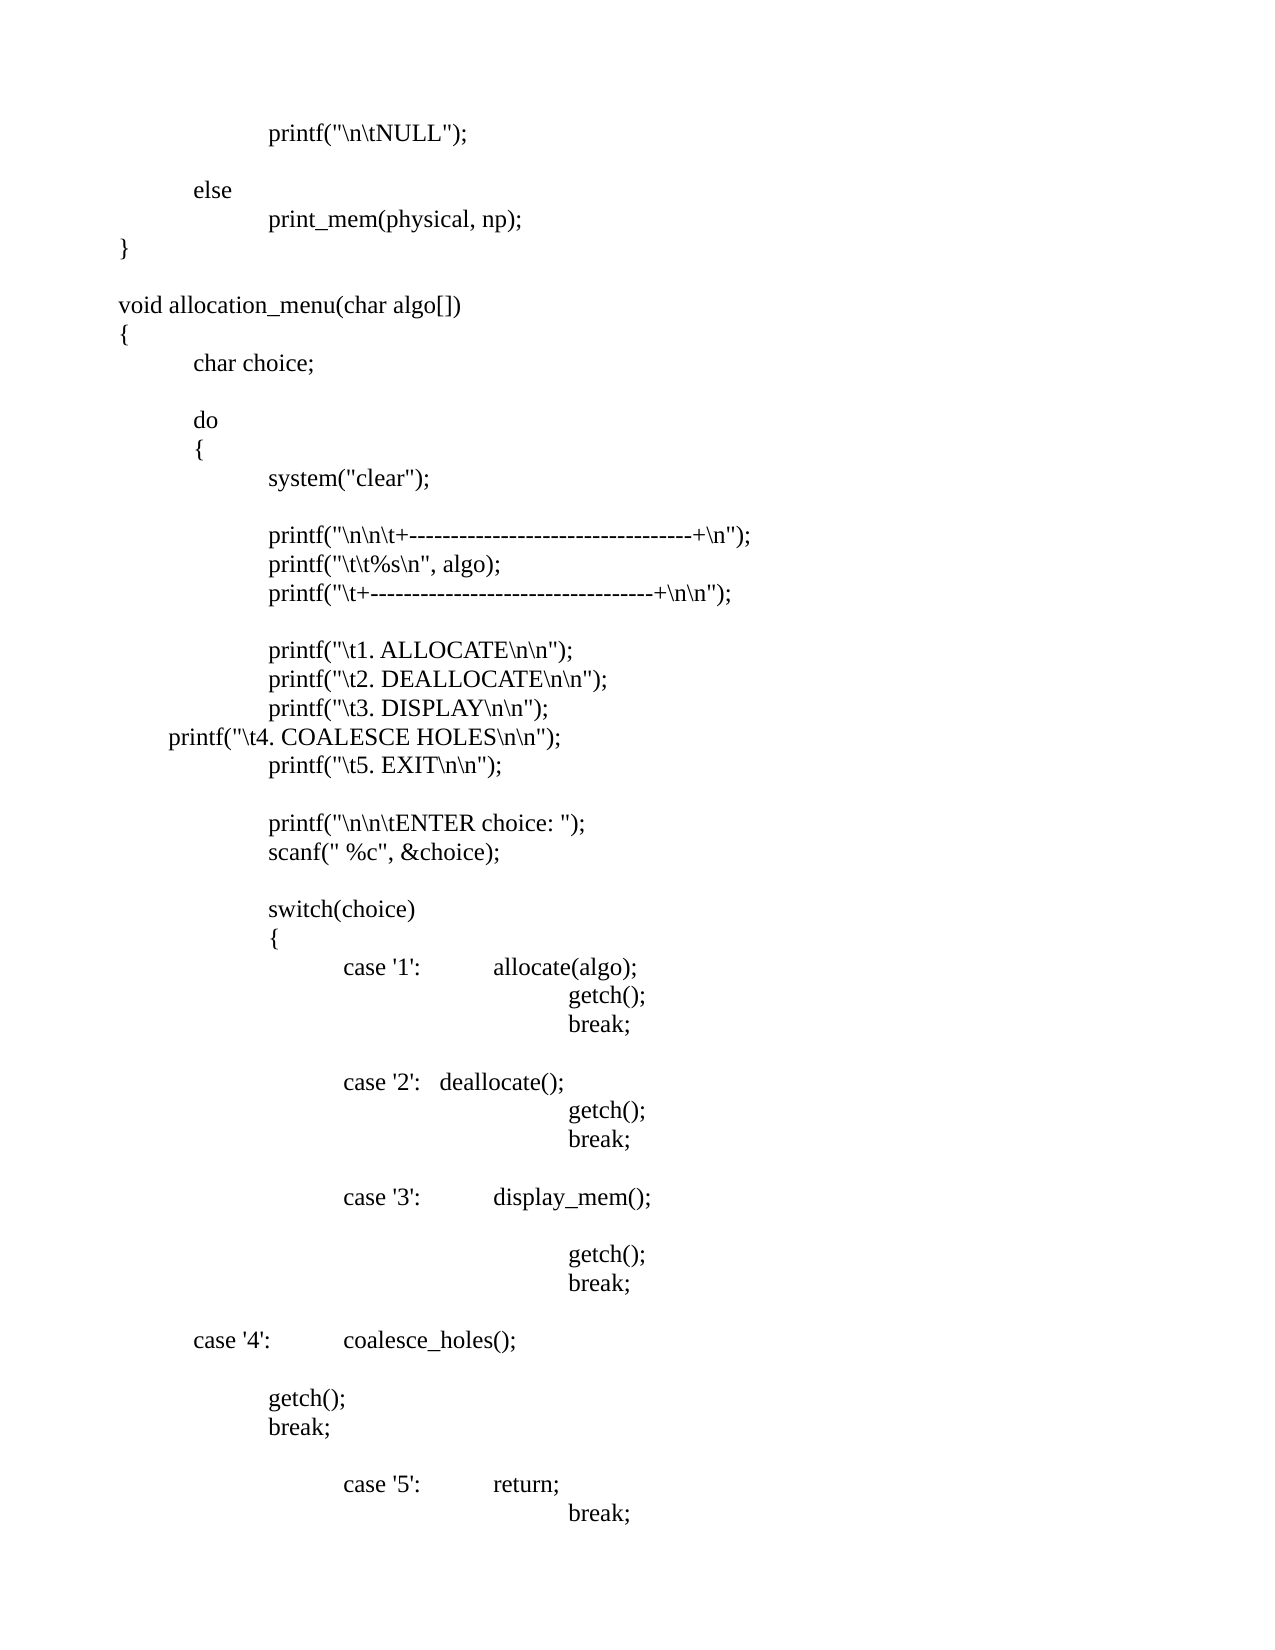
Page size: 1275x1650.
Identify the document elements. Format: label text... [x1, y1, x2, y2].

text getch(); [118, 1096, 1157, 1124]
text case '1': allocate(algo); [118, 952, 1157, 981]
text break; [118, 1124, 1157, 1153]
text case '5': return; [118, 1469, 1157, 1498]
text printf("\n\n\tENTER choice: "); [118, 808, 1157, 837]
text break; [118, 1009, 1157, 1038]
text printf("\t2. DEALLOCATE\n\n"); [118, 664, 1157, 693]
text switch(choice) [118, 894, 1157, 923]
text do [118, 406, 1157, 434]
text else [118, 176, 1157, 204]
text case '4': coalesce_holes(); [118, 1326, 1157, 1354]
text printf("\t5. EXIT\n\n"); [118, 751, 1157, 779]
text printf("\t1. ALLOCATE\n\n"); [118, 636, 1157, 664]
text { [118, 319, 1157, 348]
text void allocation_menu(char algo[]) [118, 291, 1157, 319]
text case '2': deallocate(); [118, 1067, 1157, 1096]
text getch(); [118, 981, 1157, 1009]
text getch(); [118, 1239, 1157, 1268]
text printf("\n\tNULL"); [118, 118, 1157, 147]
text break; [118, 1498, 1157, 1527]
text { [118, 923, 1157, 952]
text case '3': display_mem(); [118, 1182, 1157, 1211]
text printf("\t\t%s\n", algo); [118, 549, 1157, 578]
text break; [118, 1268, 1157, 1297]
text print_mem(physical, np); [118, 204, 1157, 233]
text getch(); [118, 1383, 1157, 1412]
text printf("\n\n\t+----------------------------------+\n"); [118, 521, 1157, 549]
text printf("\t3. DISPLAY\n\n"); [118, 693, 1157, 722]
text break; [118, 1412, 1157, 1441]
text system("clear"); [118, 463, 1157, 492]
text { [118, 434, 1157, 463]
text scanf(" %c", &choice); [118, 837, 1157, 866]
text char choice; [118, 348, 1157, 377]
text } [118, 233, 1157, 262]
text printf("\t4. COALESCE HOLES\n\n"); [118, 722, 1157, 751]
text printf("\t+----------------------------------+\n\n"); [118, 578, 1157, 607]
